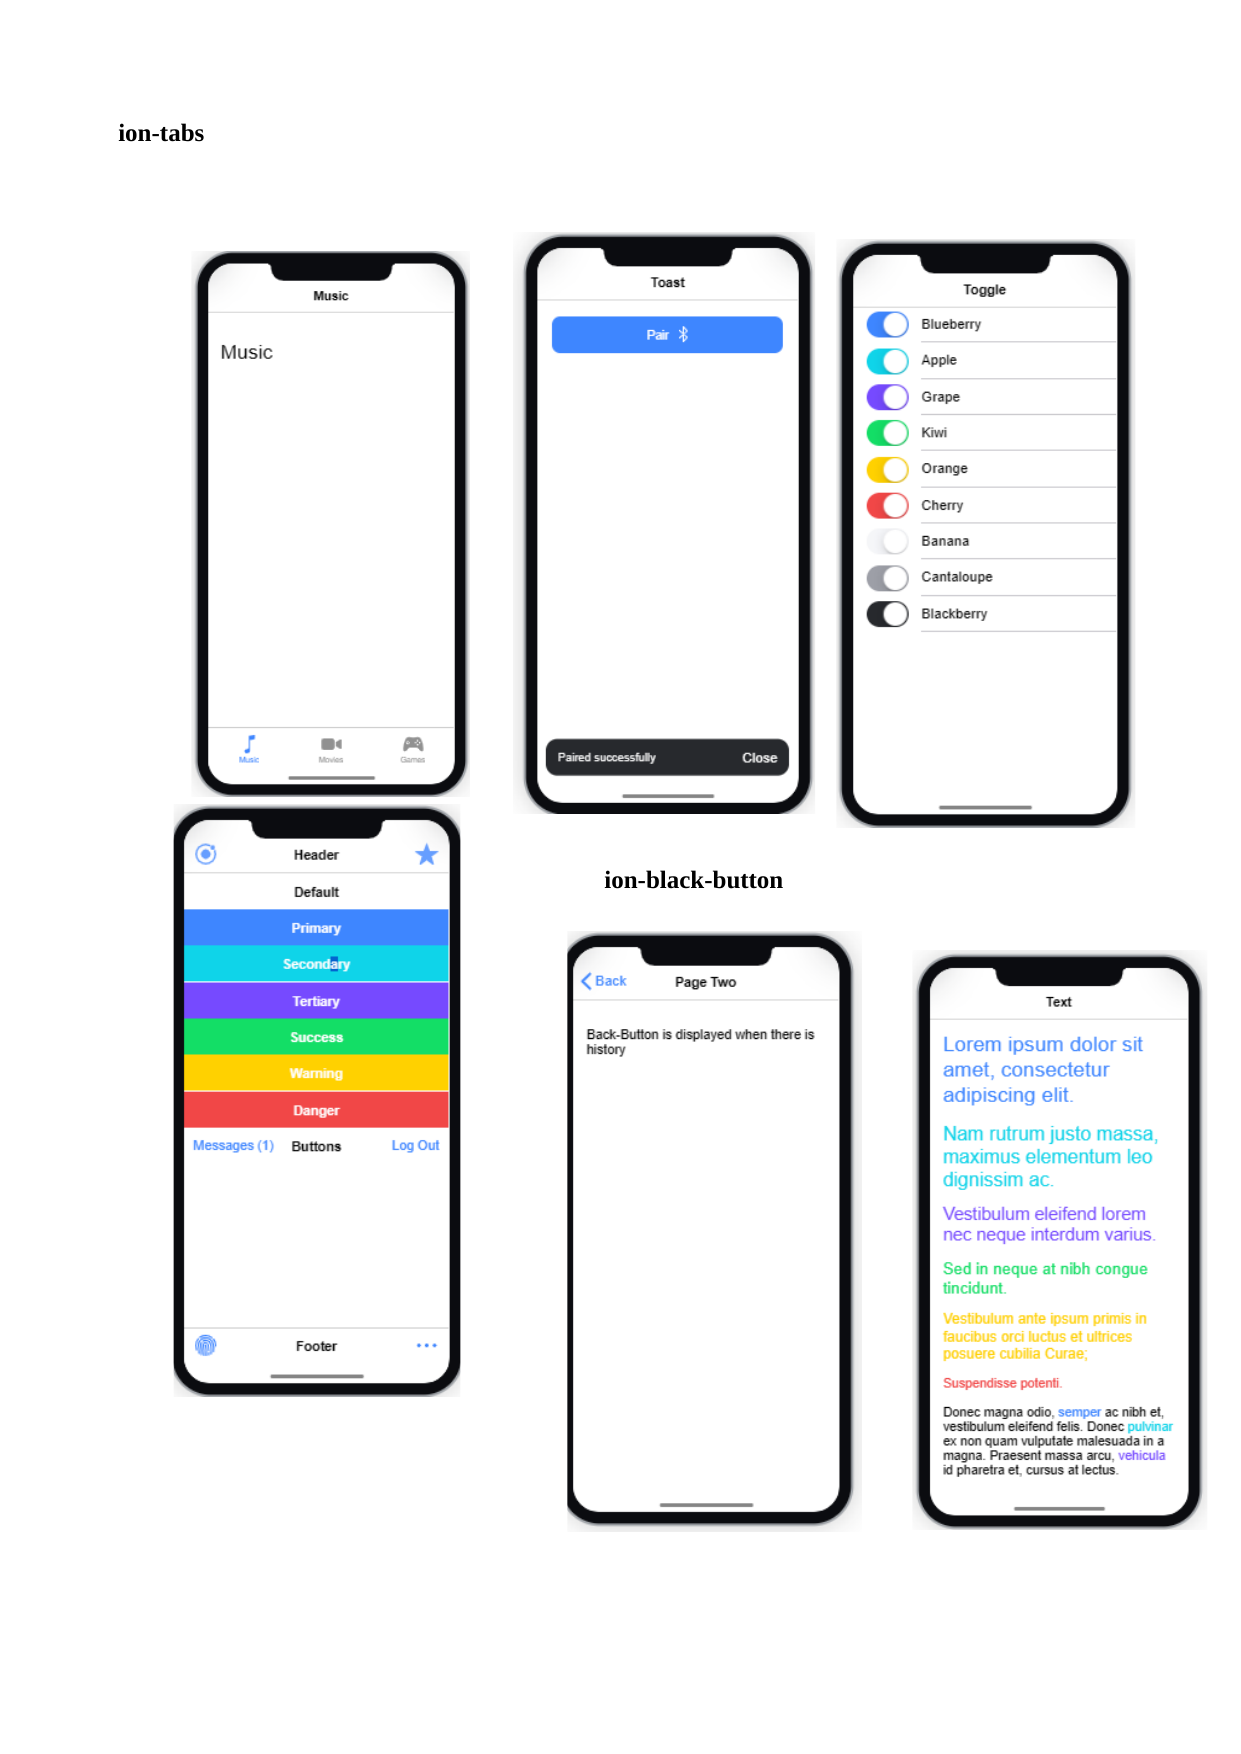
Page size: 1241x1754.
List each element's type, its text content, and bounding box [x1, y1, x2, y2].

picture [567, 931, 862, 1532]
picture [513, 232, 816, 814]
picture [836, 239, 1136, 828]
text [118, 866, 173, 894]
picture [173, 804, 461, 1397]
picture [191, 251, 470, 797]
picture [912, 950, 1208, 1530]
text ion-black-button [461, 866, 1122, 894]
text ion-tabs [118, 118, 1122, 147]
